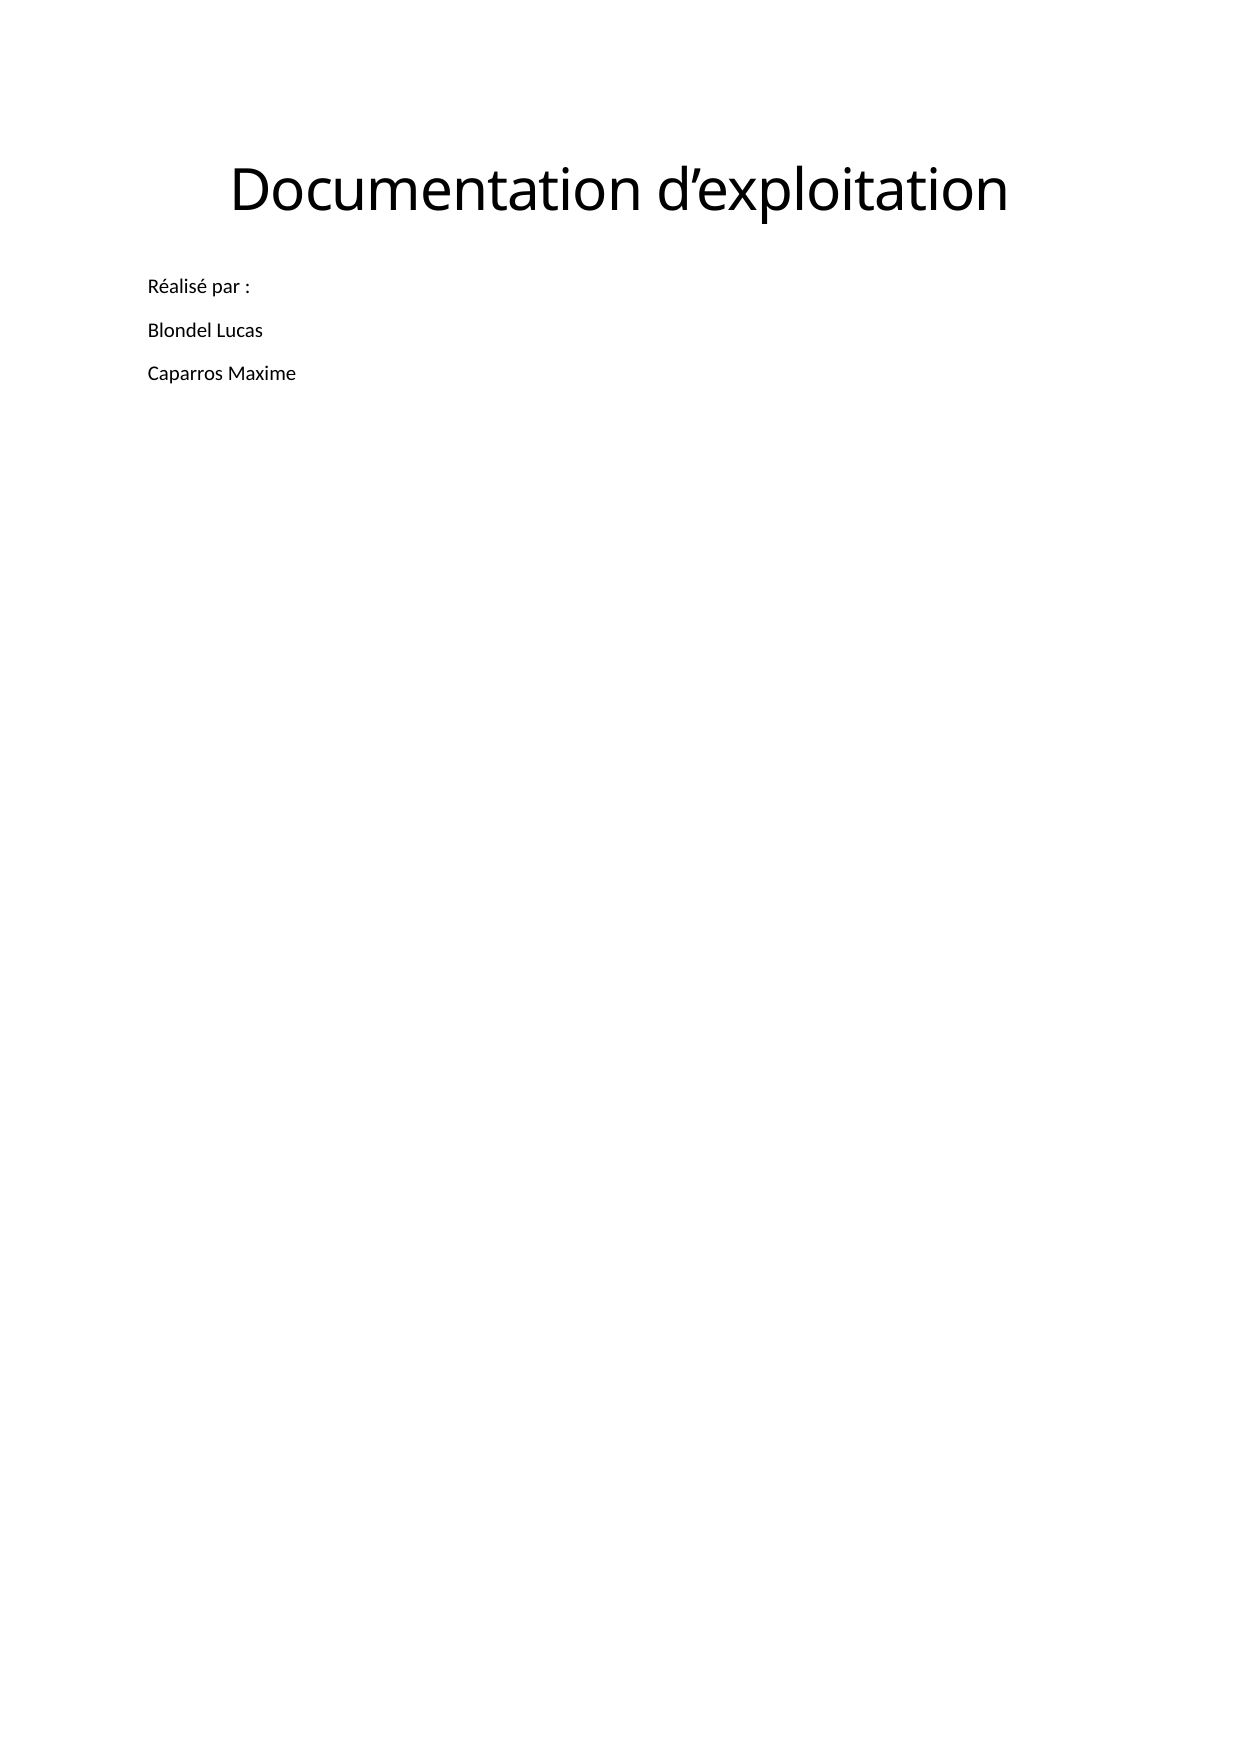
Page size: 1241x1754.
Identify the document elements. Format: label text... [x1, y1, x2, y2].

text Caparros Maxime [148, 361, 1093, 386]
text Blondel Lucas [148, 317, 1093, 342]
text Documentation d’exploitation [148, 148, 1093, 227]
text Réalisé par : [148, 273, 1093, 299]
